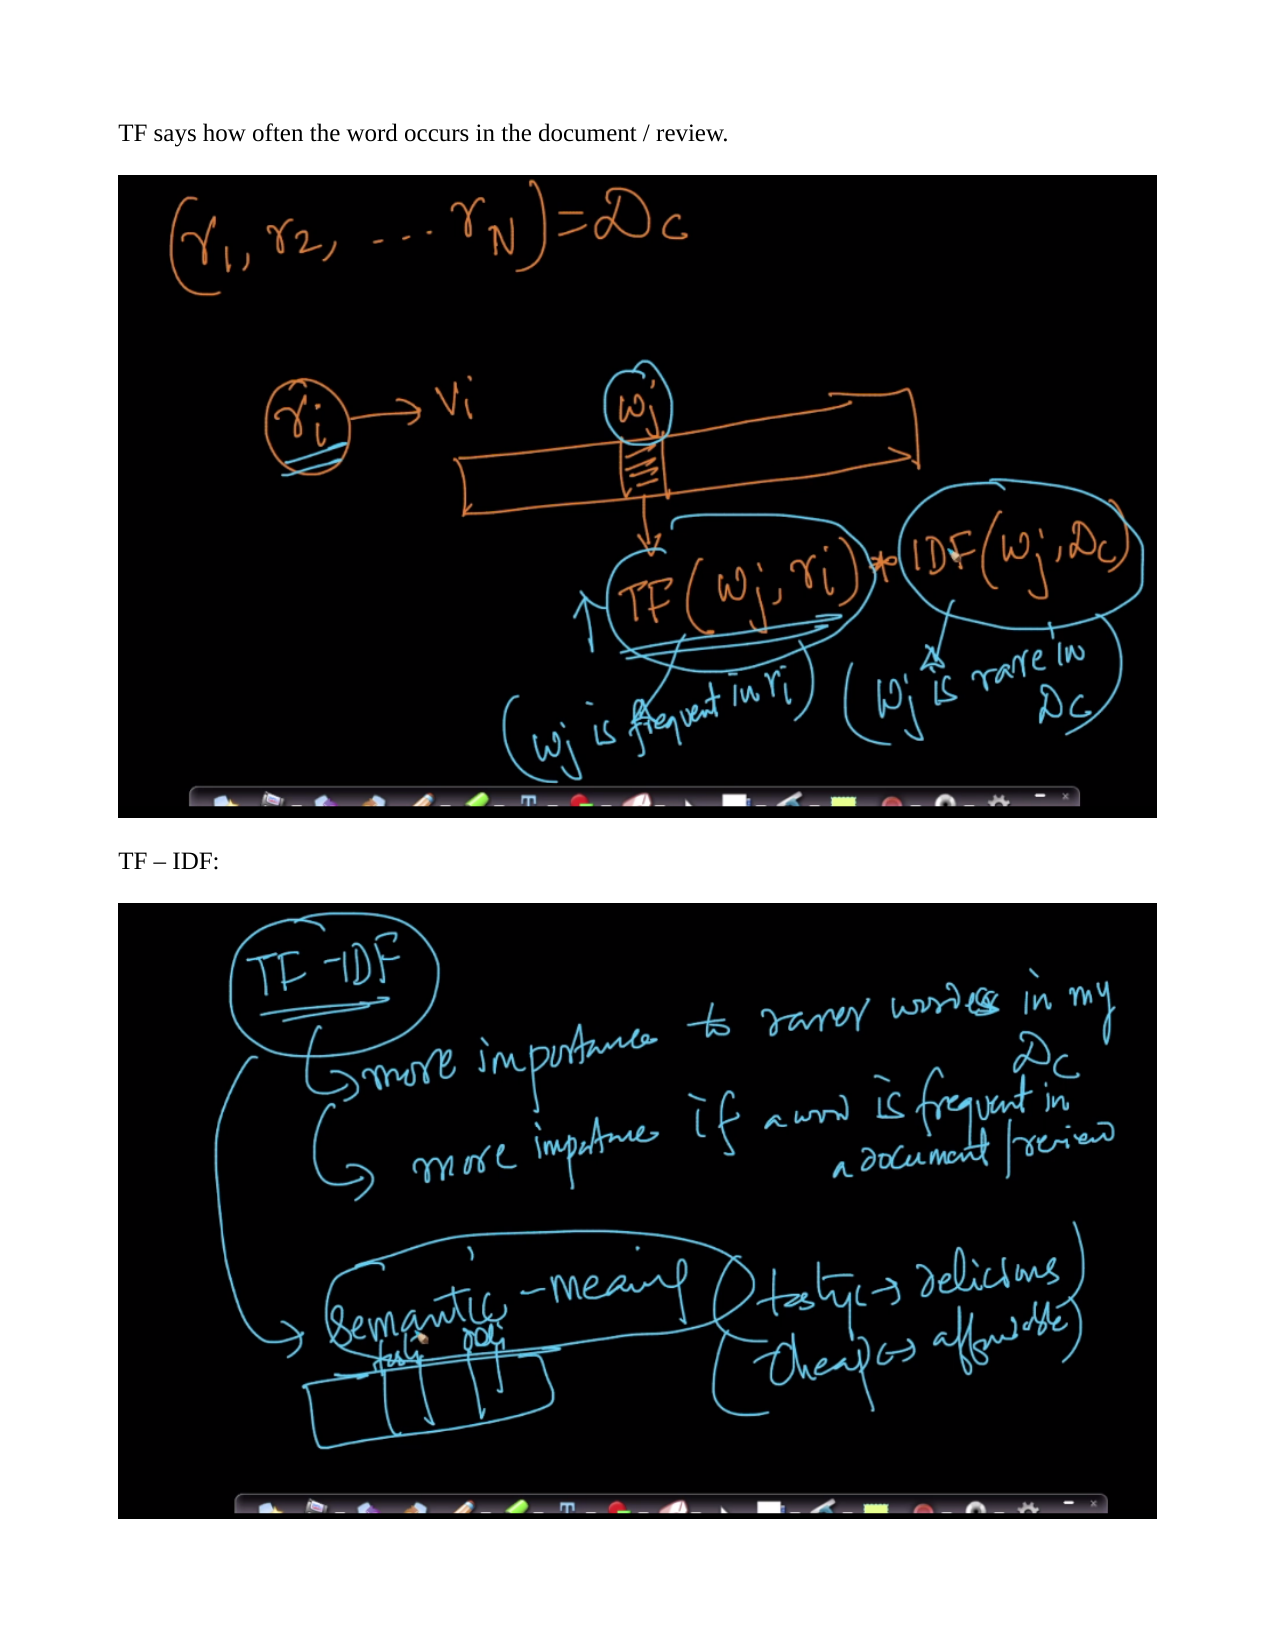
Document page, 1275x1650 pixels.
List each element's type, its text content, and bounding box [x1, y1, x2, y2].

text TF says how often the word occurs in the document / review. [118, 118, 1157, 147]
text TF – IDF: [118, 846, 1157, 875]
picture [118, 903, 1157, 1519]
picture [118, 175, 1157, 818]
